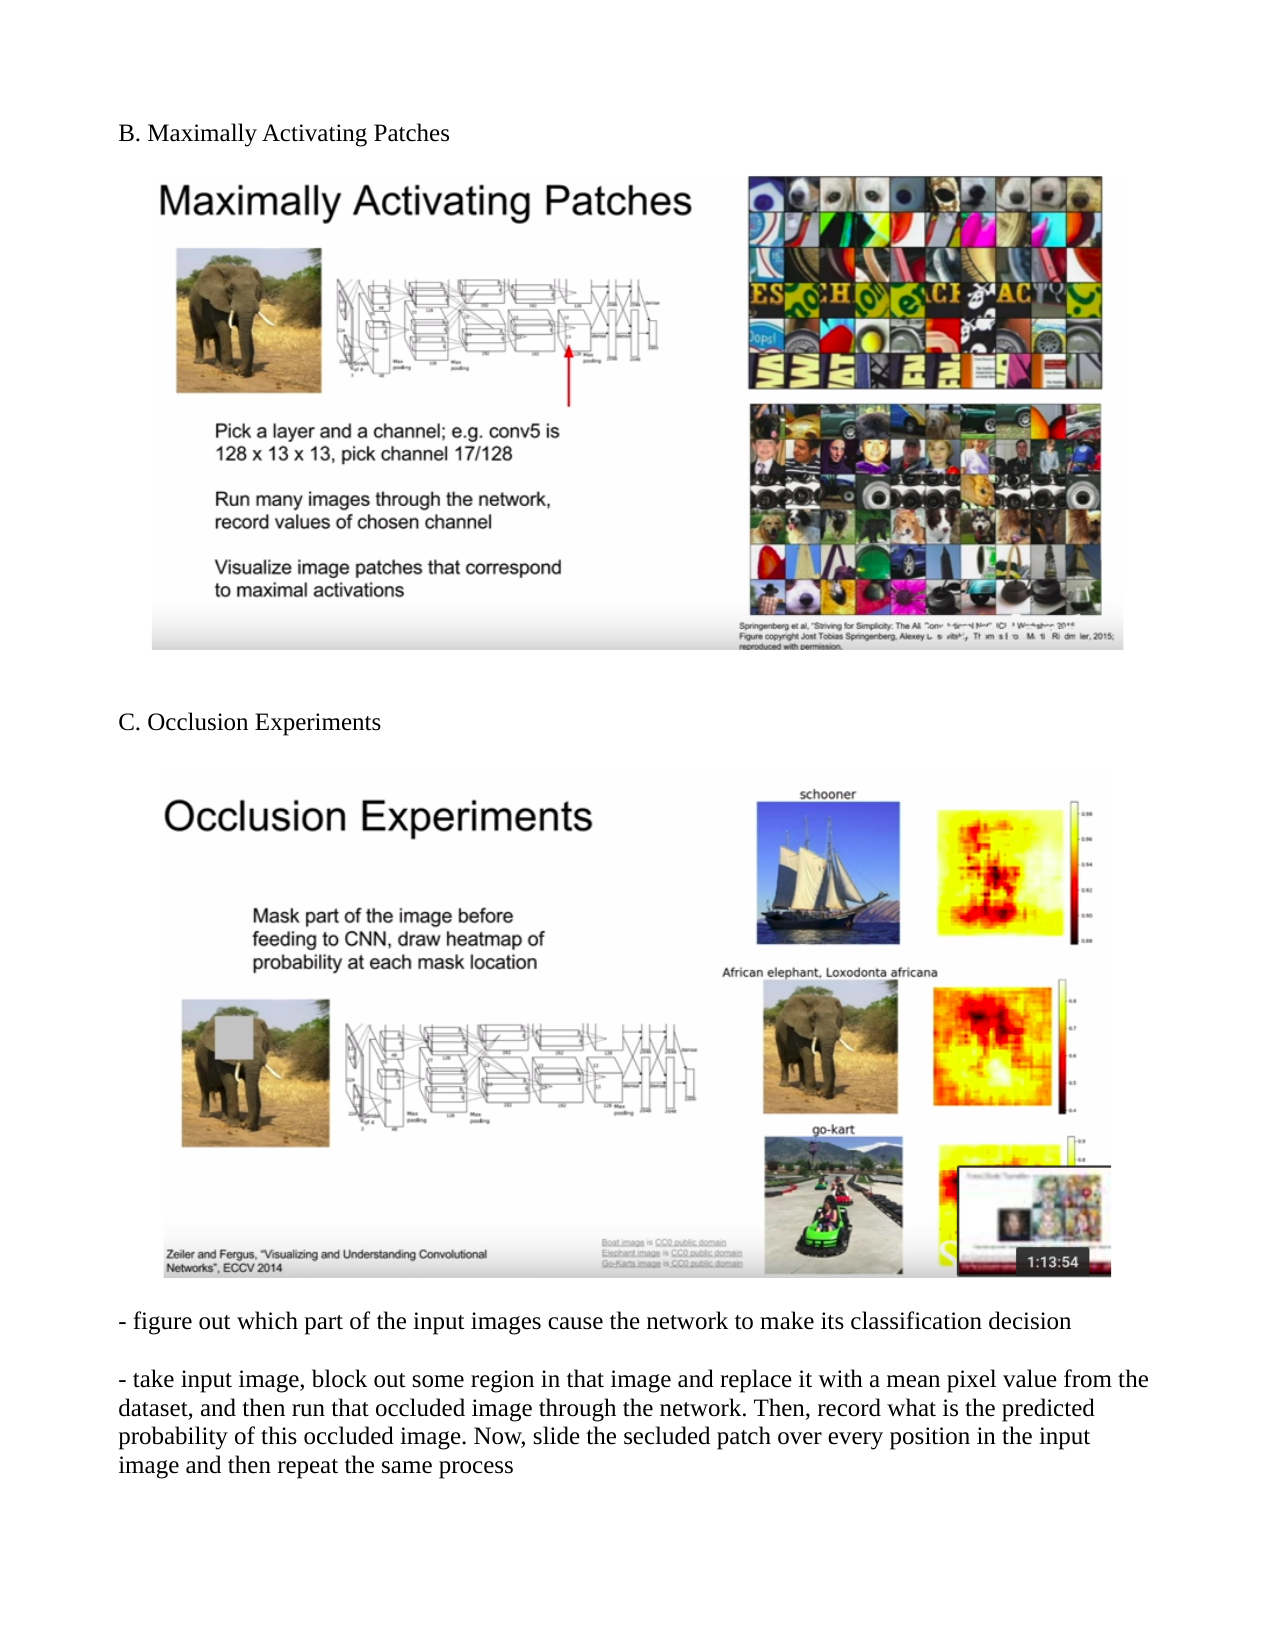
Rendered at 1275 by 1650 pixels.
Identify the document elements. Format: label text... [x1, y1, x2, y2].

text - figure out which part of the input images cause the network to make its classification decision [118, 1306, 1157, 1335]
text - take input image, block out some region in that image and replace it with a mean pixel value from the dataset, and then run that occluded image through the network. Then, record what is the predicted probability of this occluded image. Now, slide the secluded patch over every position in the input image and then repeat the same process [118, 1364, 1157, 1479]
picture [151, 175, 1124, 650]
text B. Maximally Activating Patches [118, 118, 1157, 147]
text C. Occlusion Experiments [118, 707, 1157, 736]
picture [163, 764, 1112, 1278]
